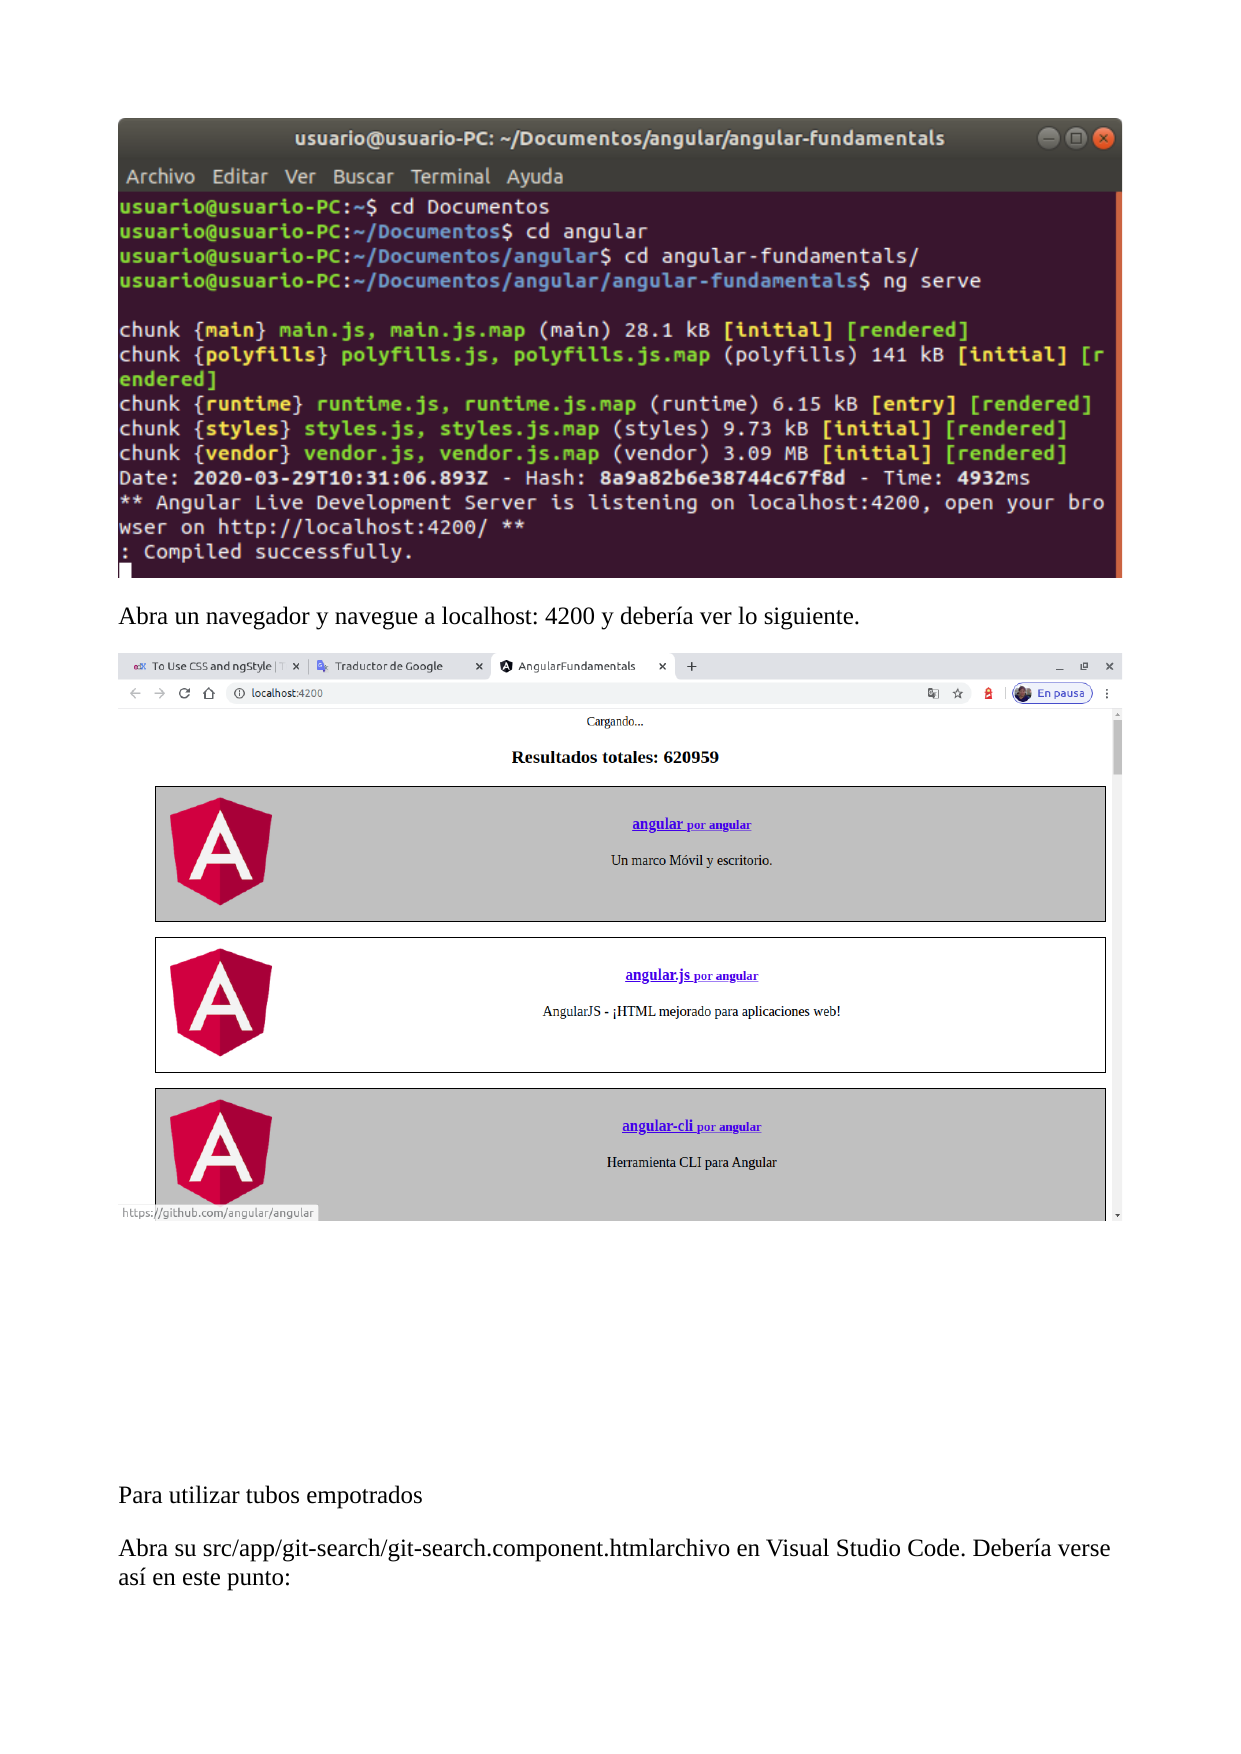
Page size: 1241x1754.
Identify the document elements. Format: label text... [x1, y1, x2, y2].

picture [118, 653, 1123, 1221]
text Abra su src/app/git-search/git-search.component.htmlarchivo en Visual Studio Code. Debería verse así en este punto: [118, 1533, 1122, 1591]
text Para utilizar tubos empotrados [118, 1481, 1122, 1509]
text Abra un navegador y navegue a localhost: 4200 y debería ver lo siguiente. [118, 601, 1122, 629]
picture [118, 118, 1123, 578]
